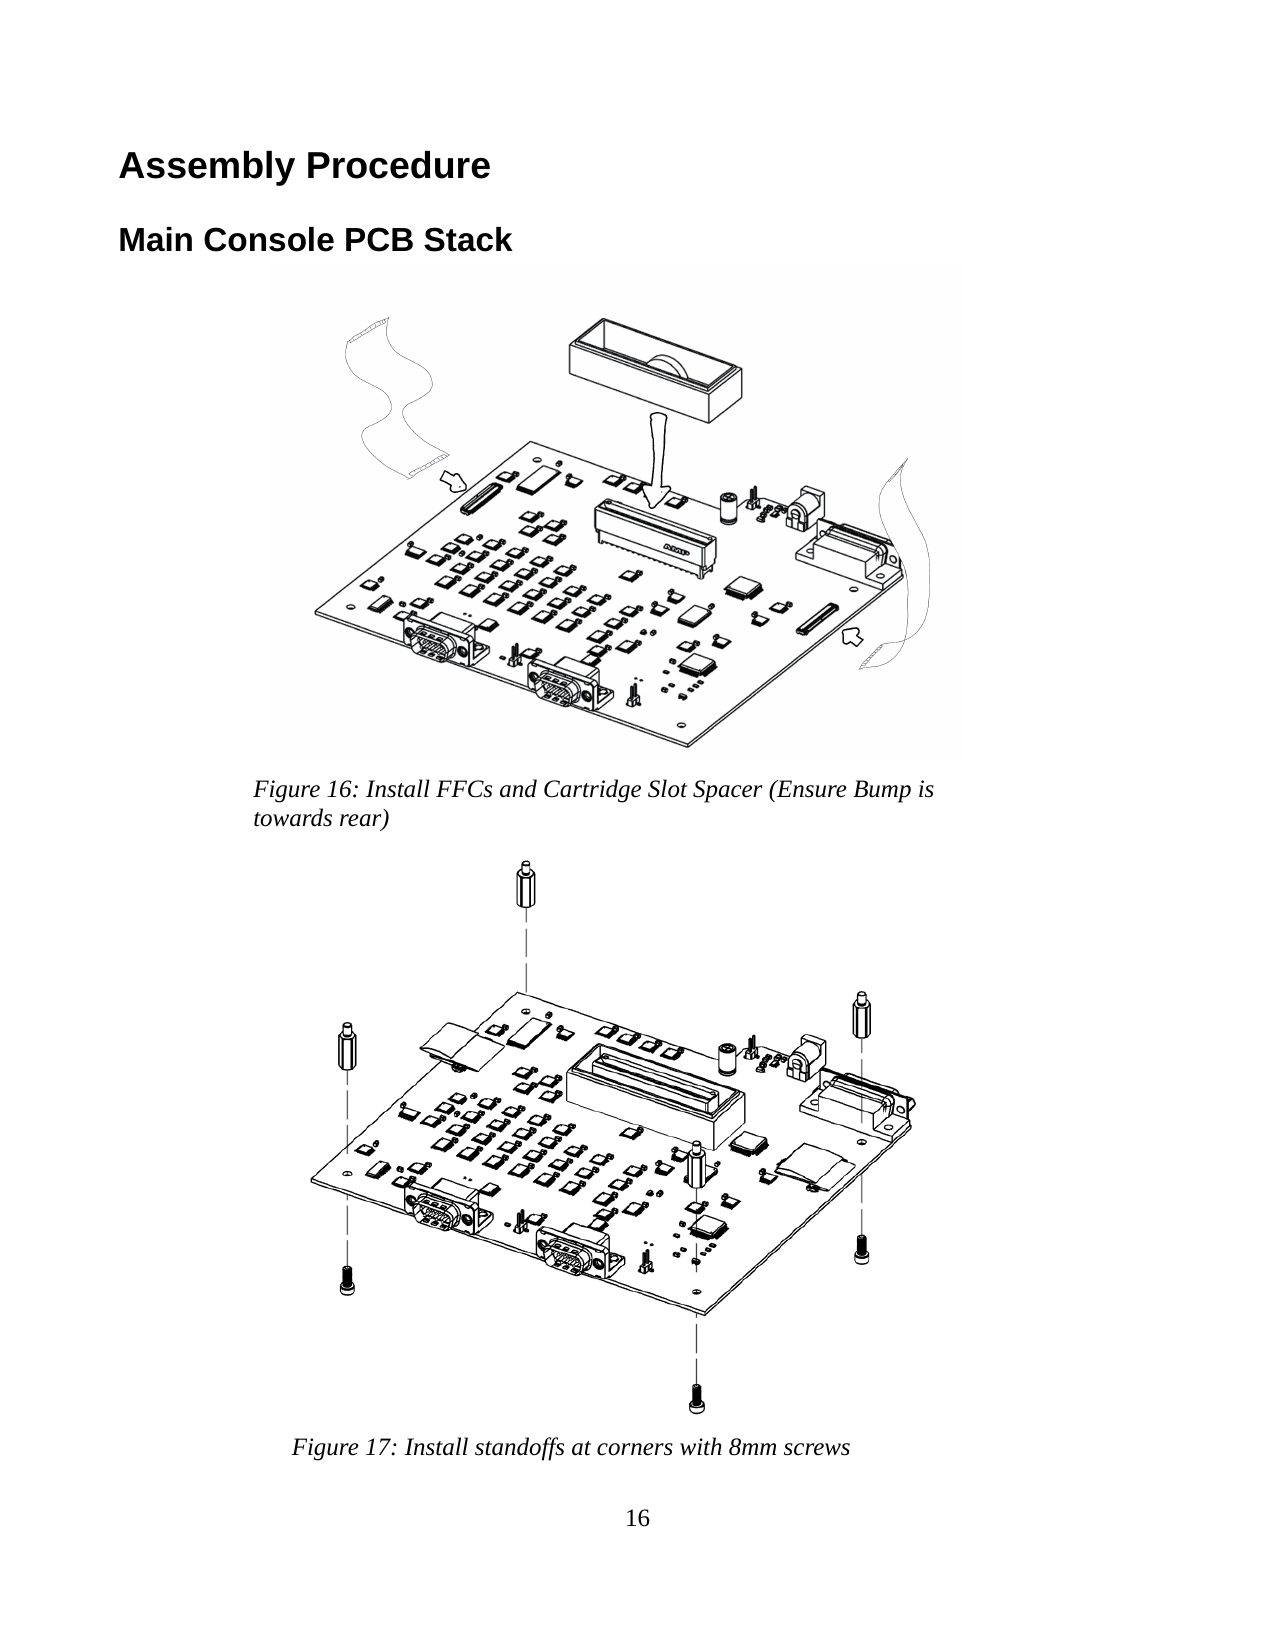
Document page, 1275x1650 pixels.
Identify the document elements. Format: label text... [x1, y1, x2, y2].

subtitle Main Console PCB Stack [118, 219, 1157, 265]
picture [291, 855, 931, 1420]
subtitle Assembly Procedure [118, 143, 1157, 186]
picture [267, 265, 963, 762]
text Figure 17: Install standoffs at corners with 8mm screws [292, 1420, 931, 1460]
text Figure 16: Install FFCs and Cartridge Slot Spacer (Ensure Bump is towards rear) [253, 265, 977, 832]
